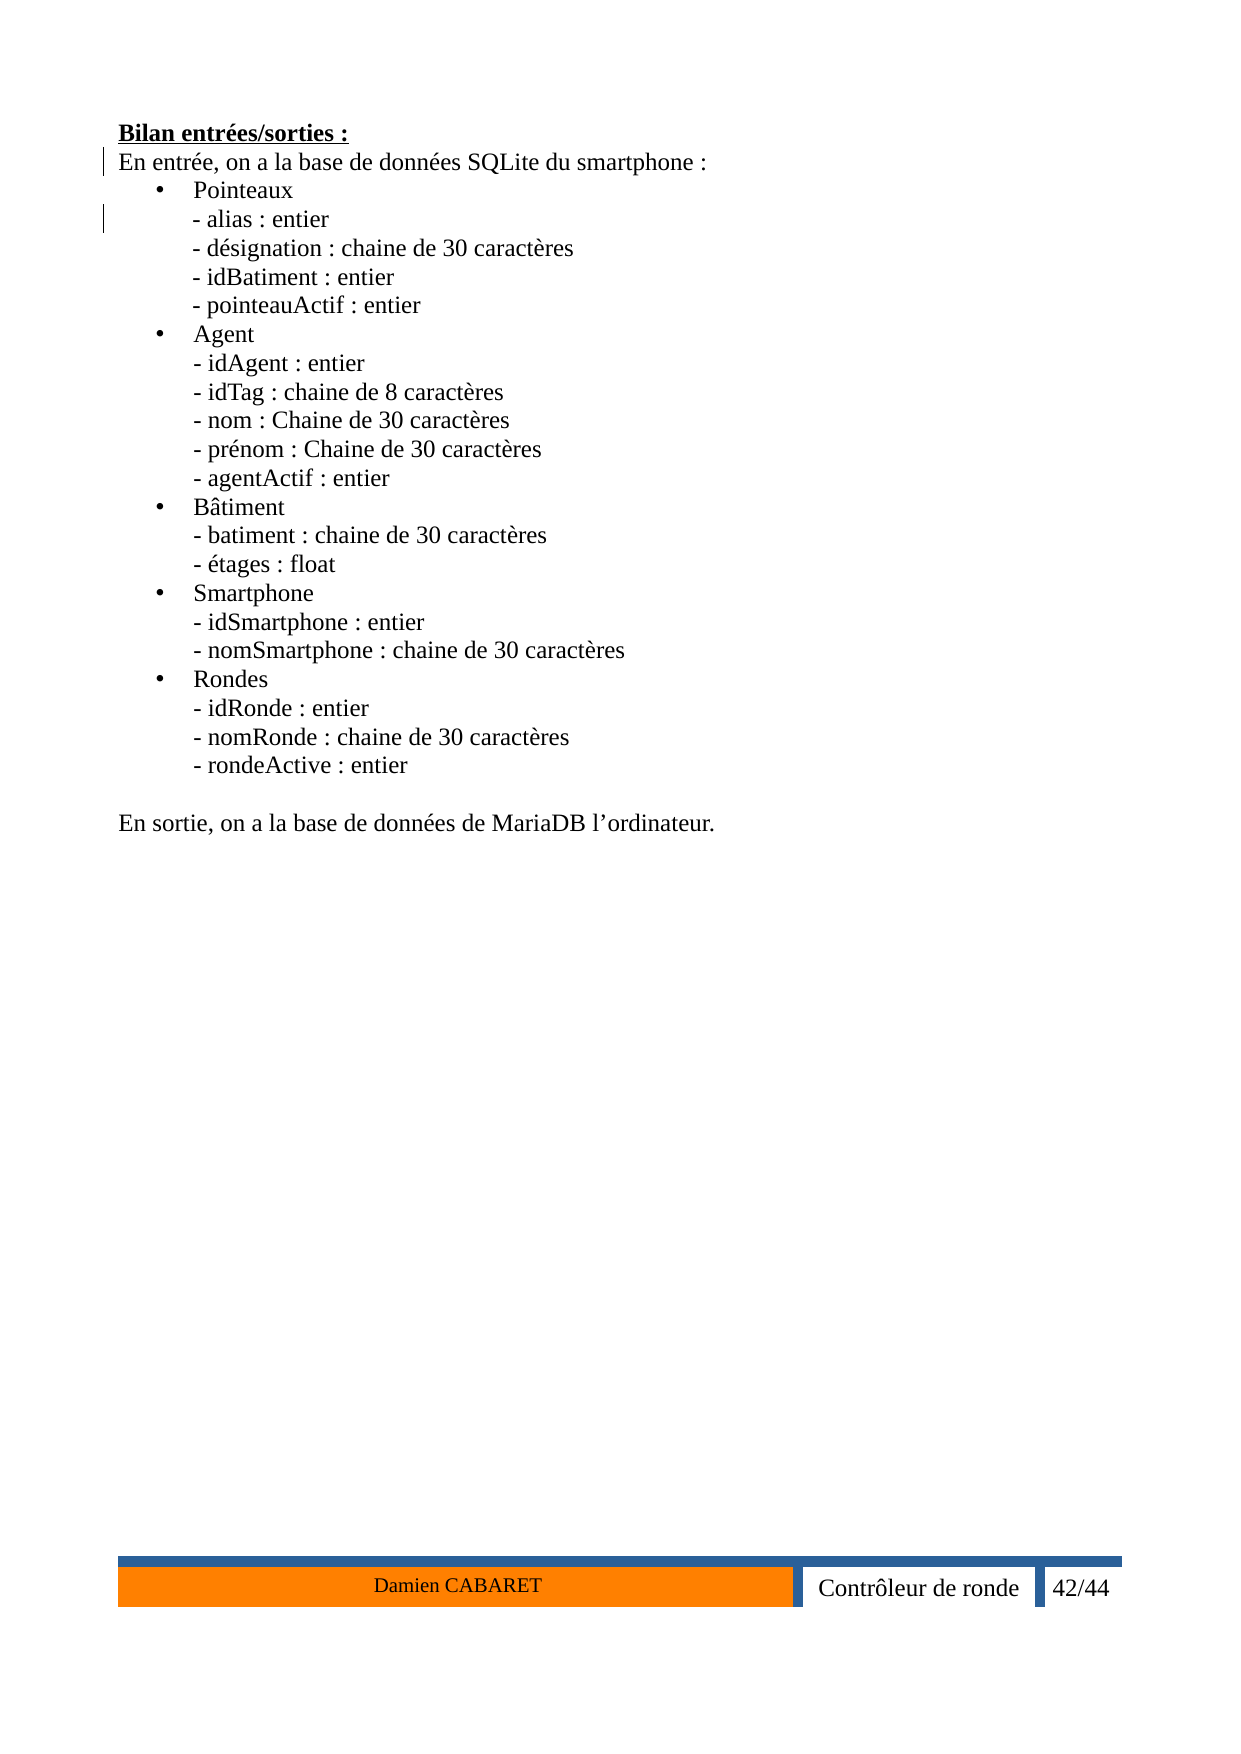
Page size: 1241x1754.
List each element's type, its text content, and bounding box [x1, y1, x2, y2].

list Rondes [156, 664, 1122, 693]
list - idRonde : entier [156, 693, 1122, 722]
list - rondeActive : entier [156, 751, 1122, 779]
text - alias : entier [118, 204, 1122, 233]
list Pointeaux [156, 176, 1122, 204]
list - batiment : chaine de 30 caractères [156, 521, 1122, 549]
list Agent [156, 319, 1122, 348]
text En entrée, on a la base de données SQLite du smartphone : [118, 147, 1122, 176]
list - agentActif : entier [156, 463, 1122, 492]
list - prénom : Chaine de 30 caractères [156, 434, 1122, 463]
list - idAgent : entier [156, 348, 1122, 377]
list Smartphone [156, 578, 1122, 607]
list - idSmartphone : entier [156, 607, 1122, 636]
list - nomSmartphone : chaine de 30 caractères [156, 636, 1122, 664]
text En sortie, on a la base de données de MariaDB l’ordinateur. [118, 808, 1122, 837]
text - désignation : chaine de 30 caractères [118, 233, 1122, 262]
text Bilan entrées/sorties : [118, 118, 1122, 147]
list - nom : Chaine de 30 caractères [156, 406, 1122, 434]
text - idBatiment : entier [118, 262, 1122, 291]
list - idTag : chaine de 8 caractères [156, 377, 1122, 406]
list Bâtiment [156, 492, 1122, 521]
list - étages : float [156, 549, 1122, 578]
text - pointeauActif : entier [118, 291, 1122, 319]
list - nomRonde : chaine de 30 caractères [156, 722, 1122, 751]
